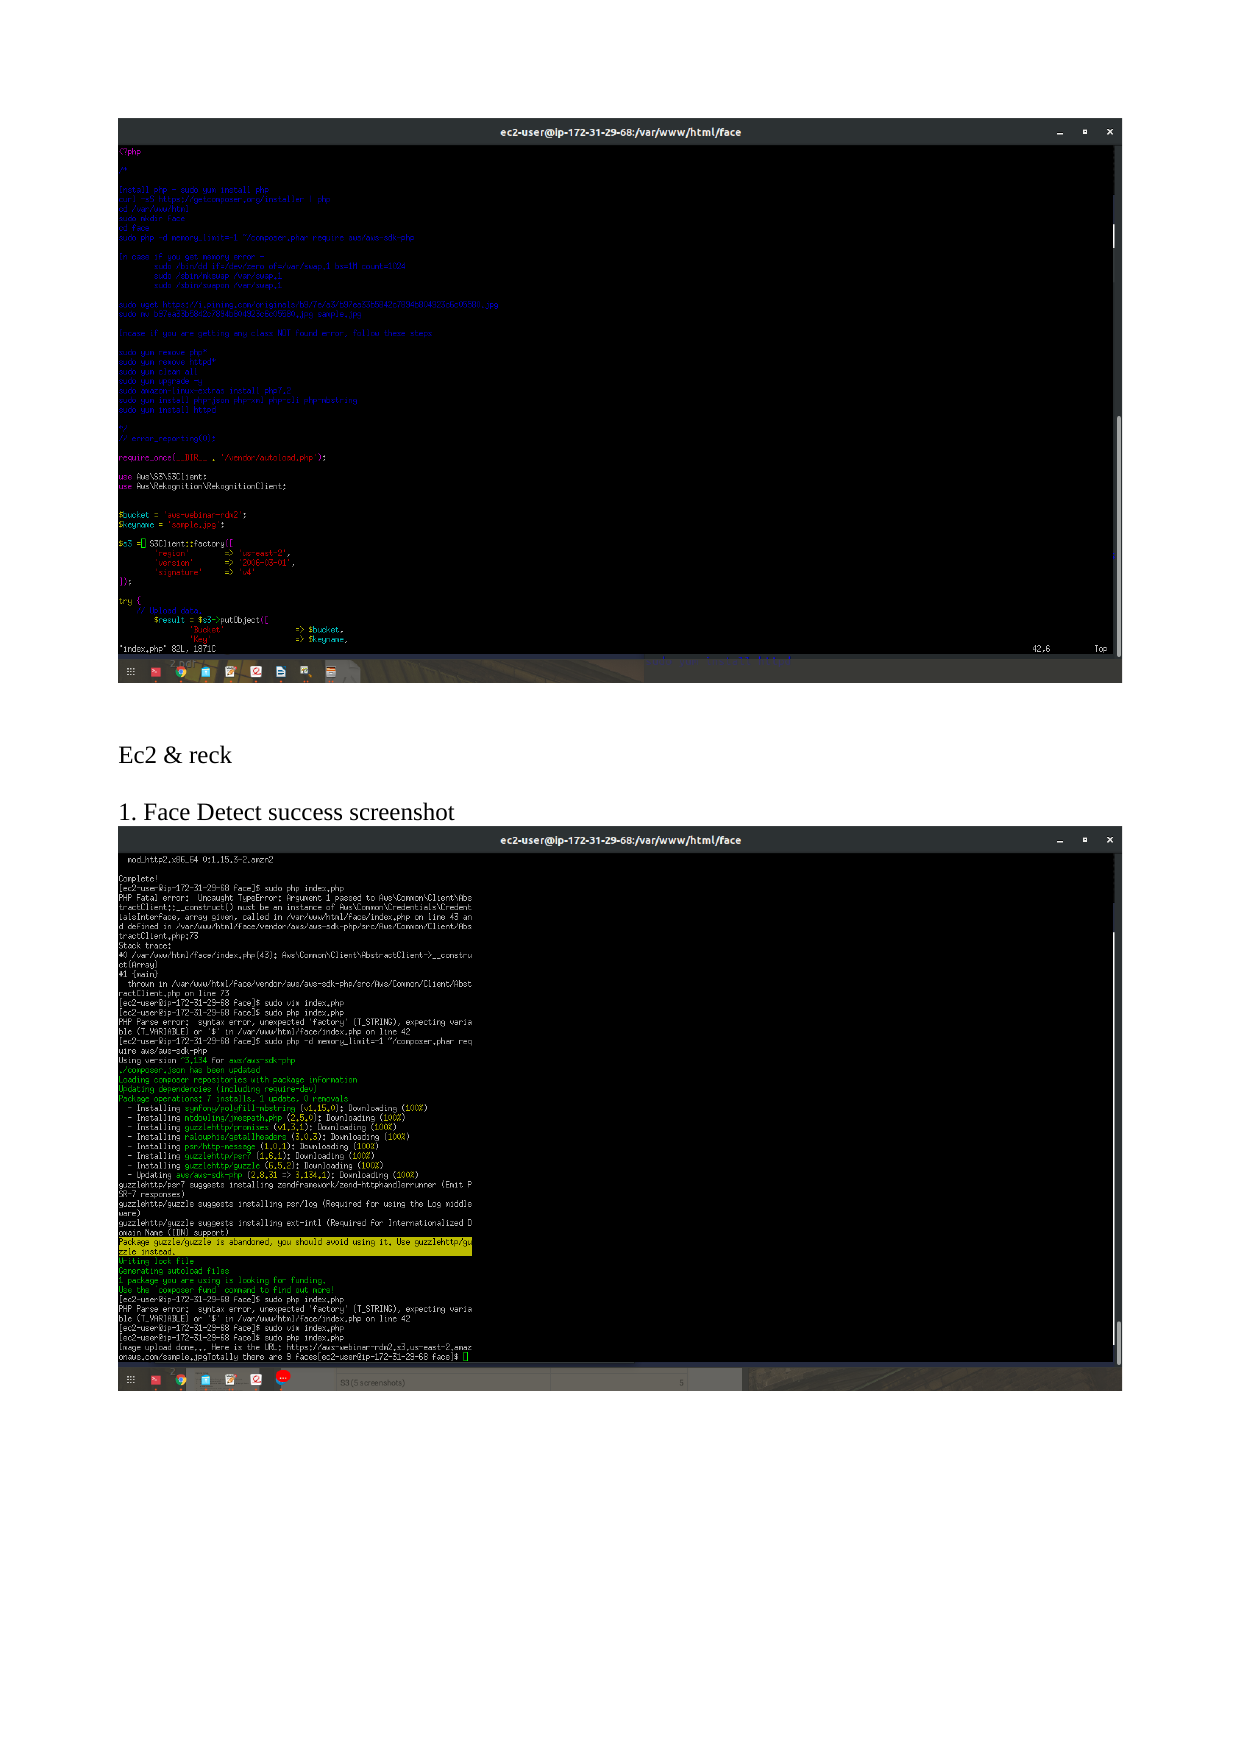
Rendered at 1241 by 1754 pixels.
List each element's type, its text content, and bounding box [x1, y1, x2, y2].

text Ec2 & reck [118, 740, 1122, 769]
picture [118, 826, 1123, 1391]
text 1. Face Detect success screenshot [118, 797, 1122, 826]
picture [118, 118, 1123, 683]
